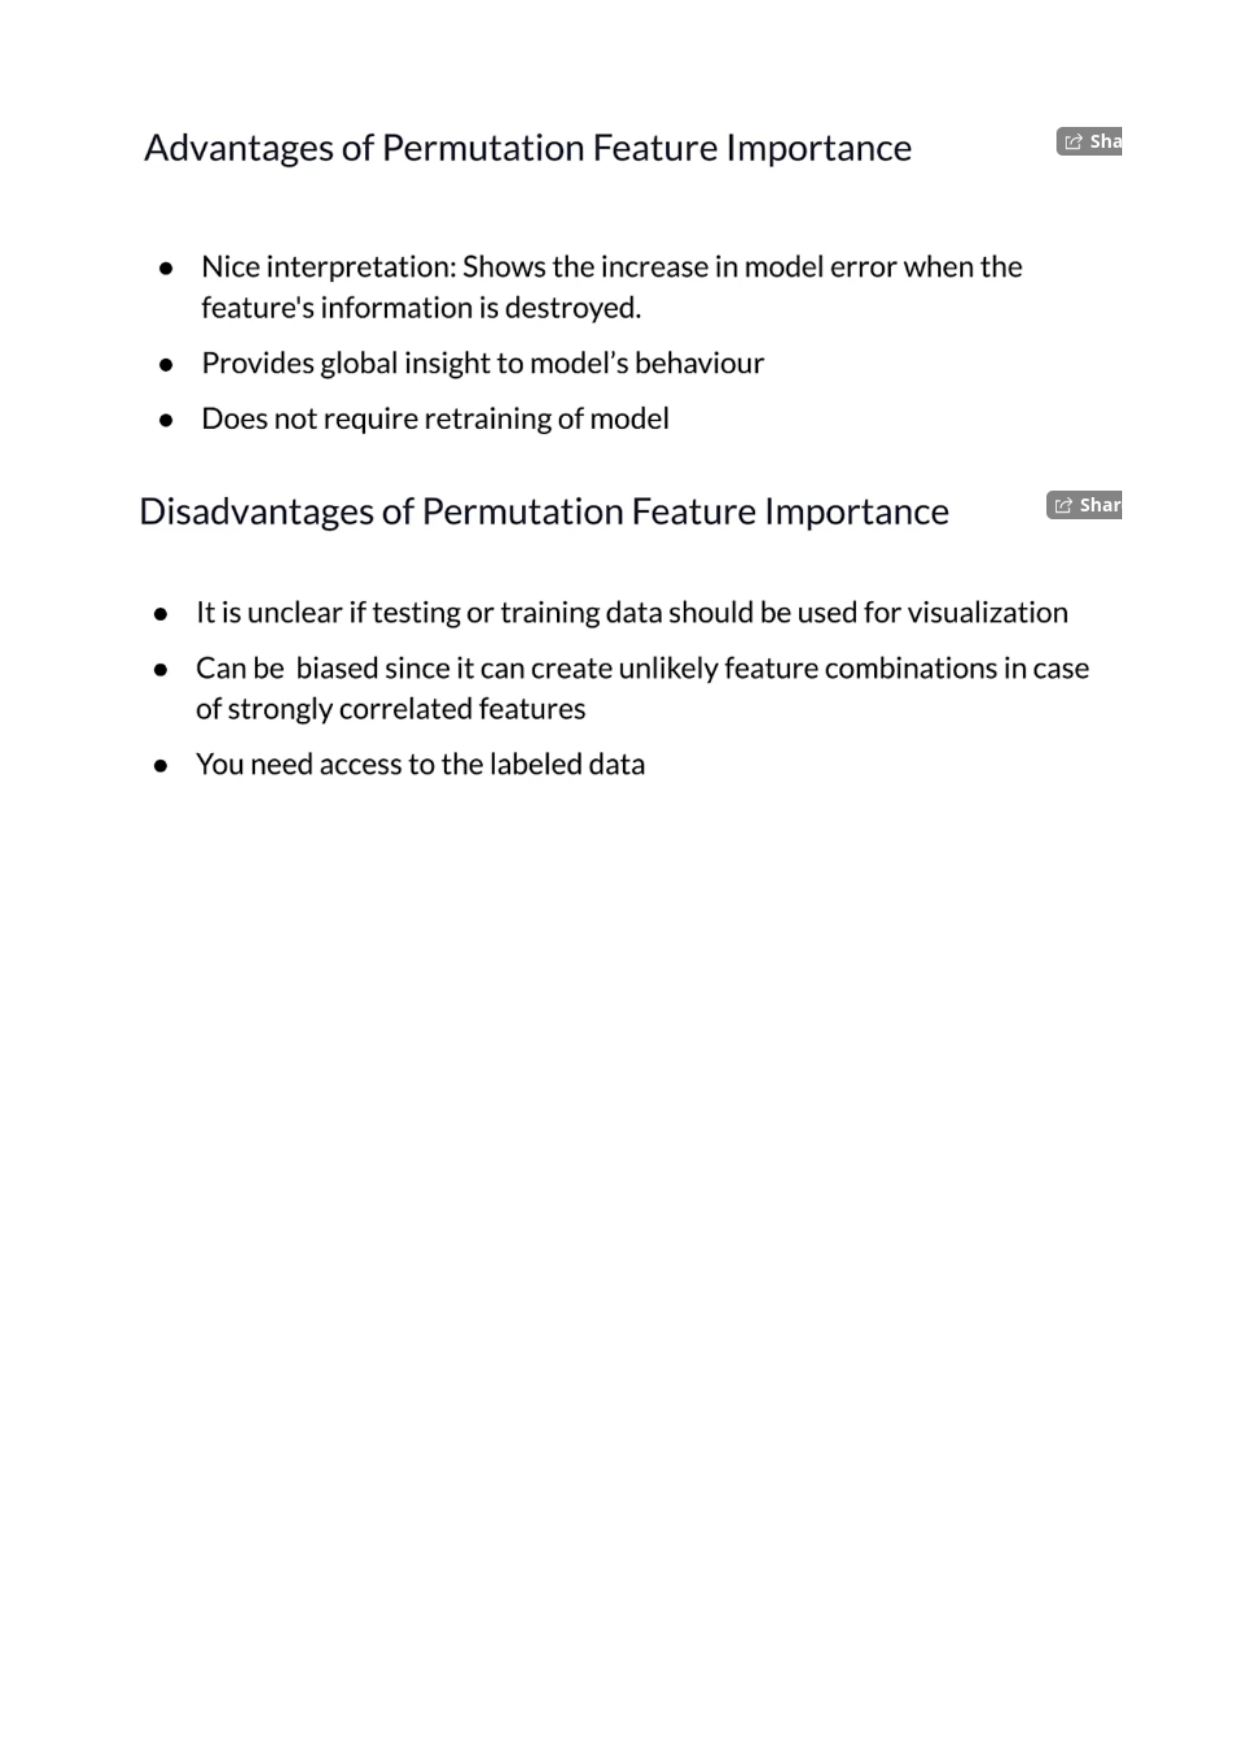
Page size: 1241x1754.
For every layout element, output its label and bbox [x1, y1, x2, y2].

picture [118, 483, 1123, 804]
picture [118, 118, 1123, 455]
